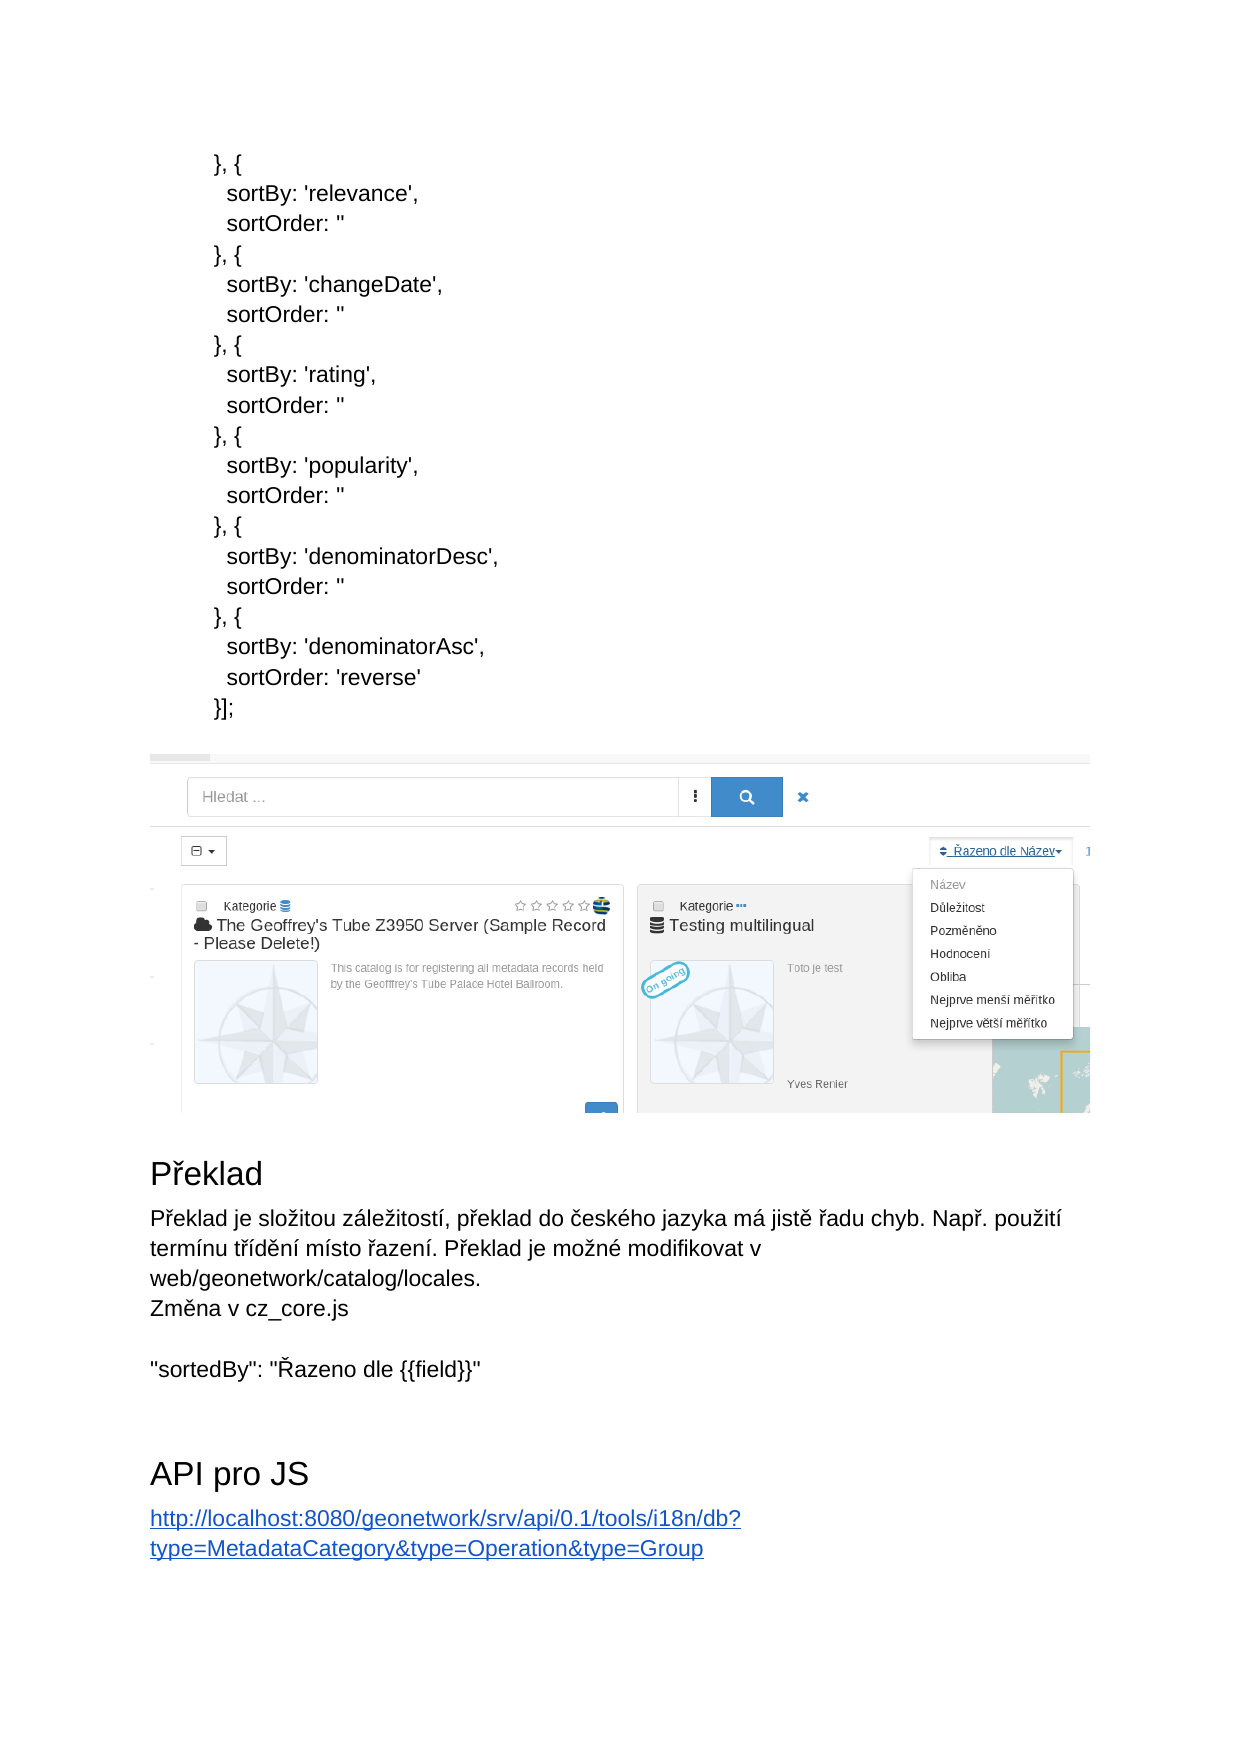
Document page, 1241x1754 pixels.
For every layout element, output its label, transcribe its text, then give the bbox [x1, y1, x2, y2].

text sortBy: 'popularity', [150, 452, 1090, 478]
text sortOrder: '' [150, 482, 1090, 509]
subtitle API pro JS [150, 1454, 1090, 1492]
text Změna v cz_core.js [150, 1295, 1090, 1322]
text sortBy: 'denominatorAsc', [150, 633, 1090, 660]
text }, { [150, 603, 1090, 629]
picture [150, 754, 1091, 1113]
text "sortedBy": "Řazeno dle {{field}}" [150, 1356, 1090, 1382]
text }, { [150, 241, 1090, 267]
text http://localhost:8080/geonetwork/srv/api/0.1/tools/i18n/db?type=MetadataCategory&type=Operation&type=Group [150, 1505, 1090, 1561]
text sortBy: 'relevance', [150, 180, 1090, 207]
text }, { [150, 150, 1090, 176]
text sortBy: 'changeDate', [150, 271, 1090, 297]
subtitle Překlad [150, 1154, 1090, 1192]
text sortBy: 'rating', [150, 361, 1090, 388]
text sortOrder: '' [150, 573, 1090, 599]
text }, { [150, 422, 1090, 448]
text }]; [150, 694, 1090, 720]
text sortOrder: '' [150, 301, 1090, 327]
text sortBy: 'denominatorDesc', [150, 543, 1090, 569]
text sortOrder: '' [150, 210, 1090, 237]
text sortOrder: 'reverse' [150, 663, 1090, 690]
text }, { [150, 512, 1090, 539]
text }, { [150, 331, 1090, 358]
text Překlad je složitou záležitostí, překlad do českého jazyka má jistě řadu chyb. Např. použití termínu třídění místo řazení. Překlad je možné modifikovat v web/geonetwork/catalog/locales. [150, 1205, 1090, 1292]
text sortOrder: '' [150, 392, 1090, 418]
